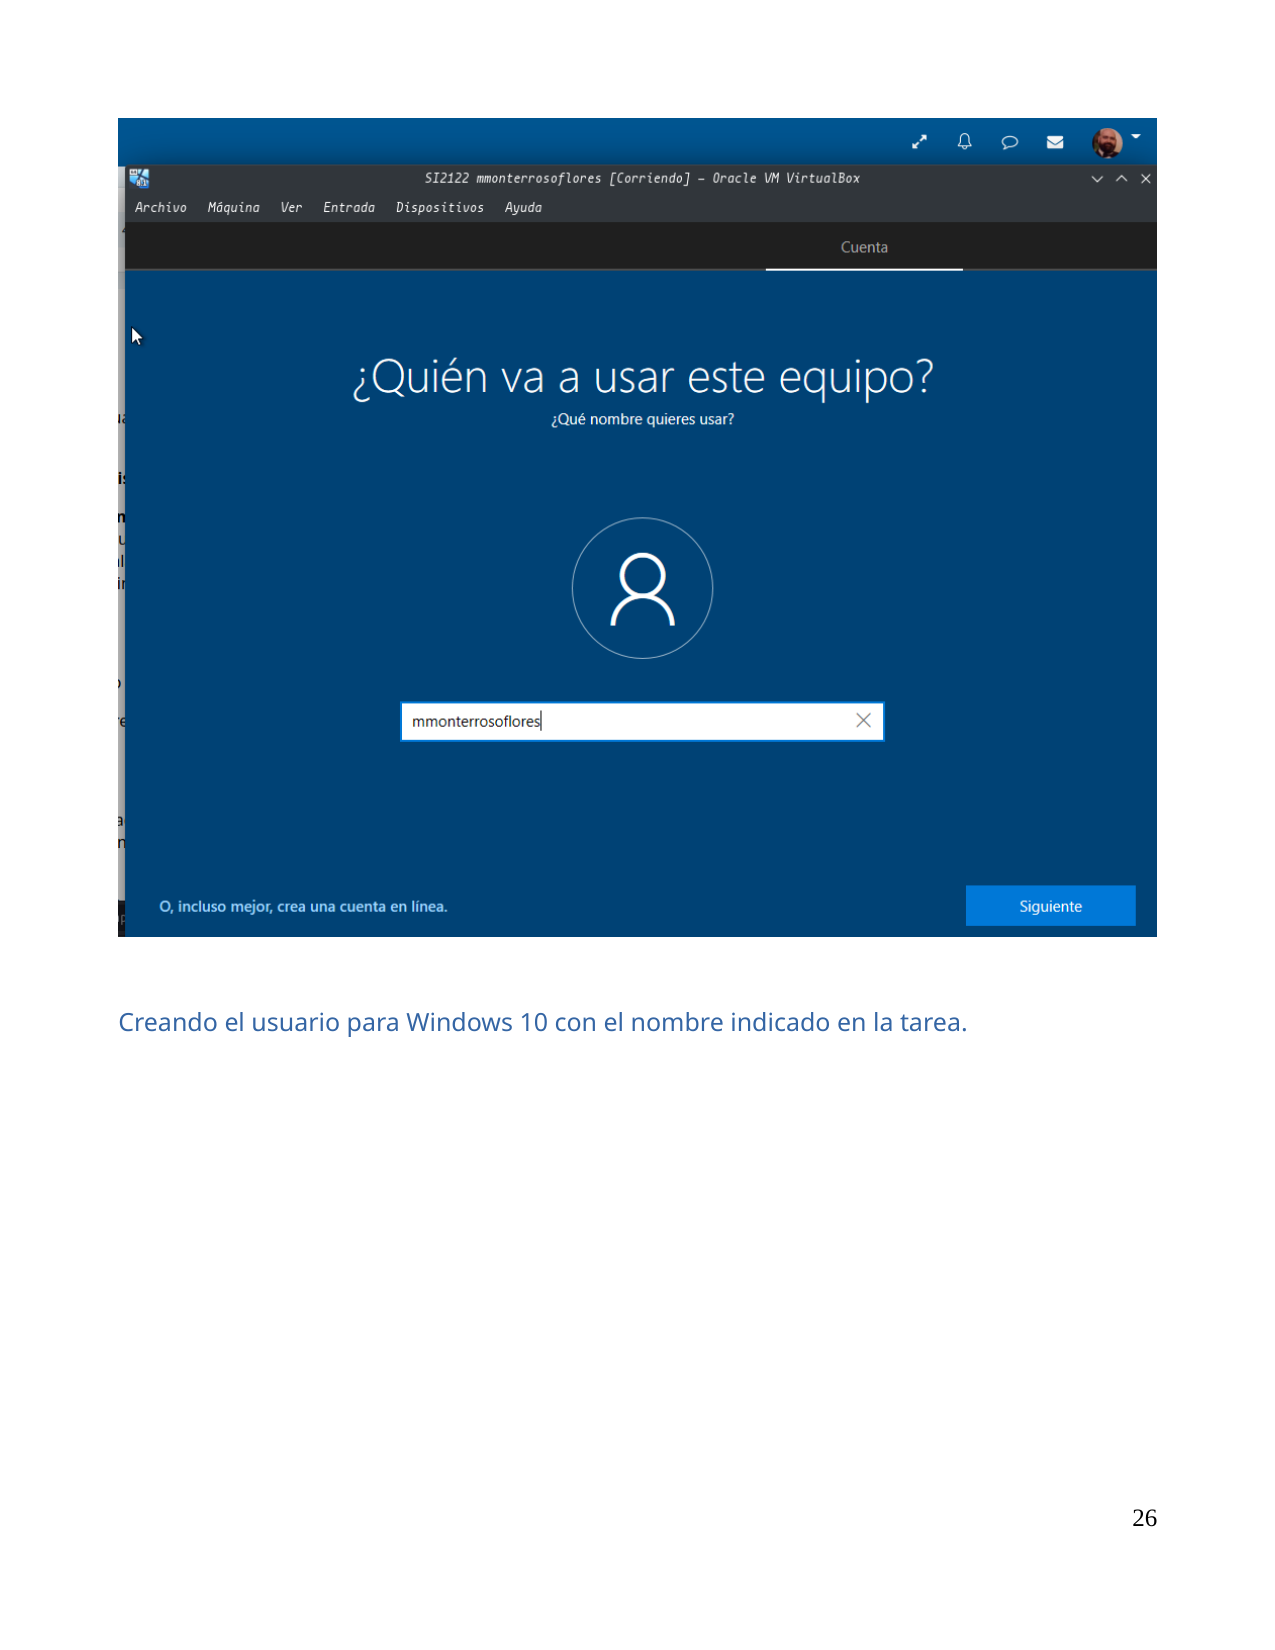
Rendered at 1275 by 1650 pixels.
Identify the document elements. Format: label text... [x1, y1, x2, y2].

table_header [118, 937, 1157, 971]
text Creando el usuario para Windows 10 con el nombre indicado en la tarea. [118, 1005, 1157, 1039]
picture [118, 118, 1157, 937]
